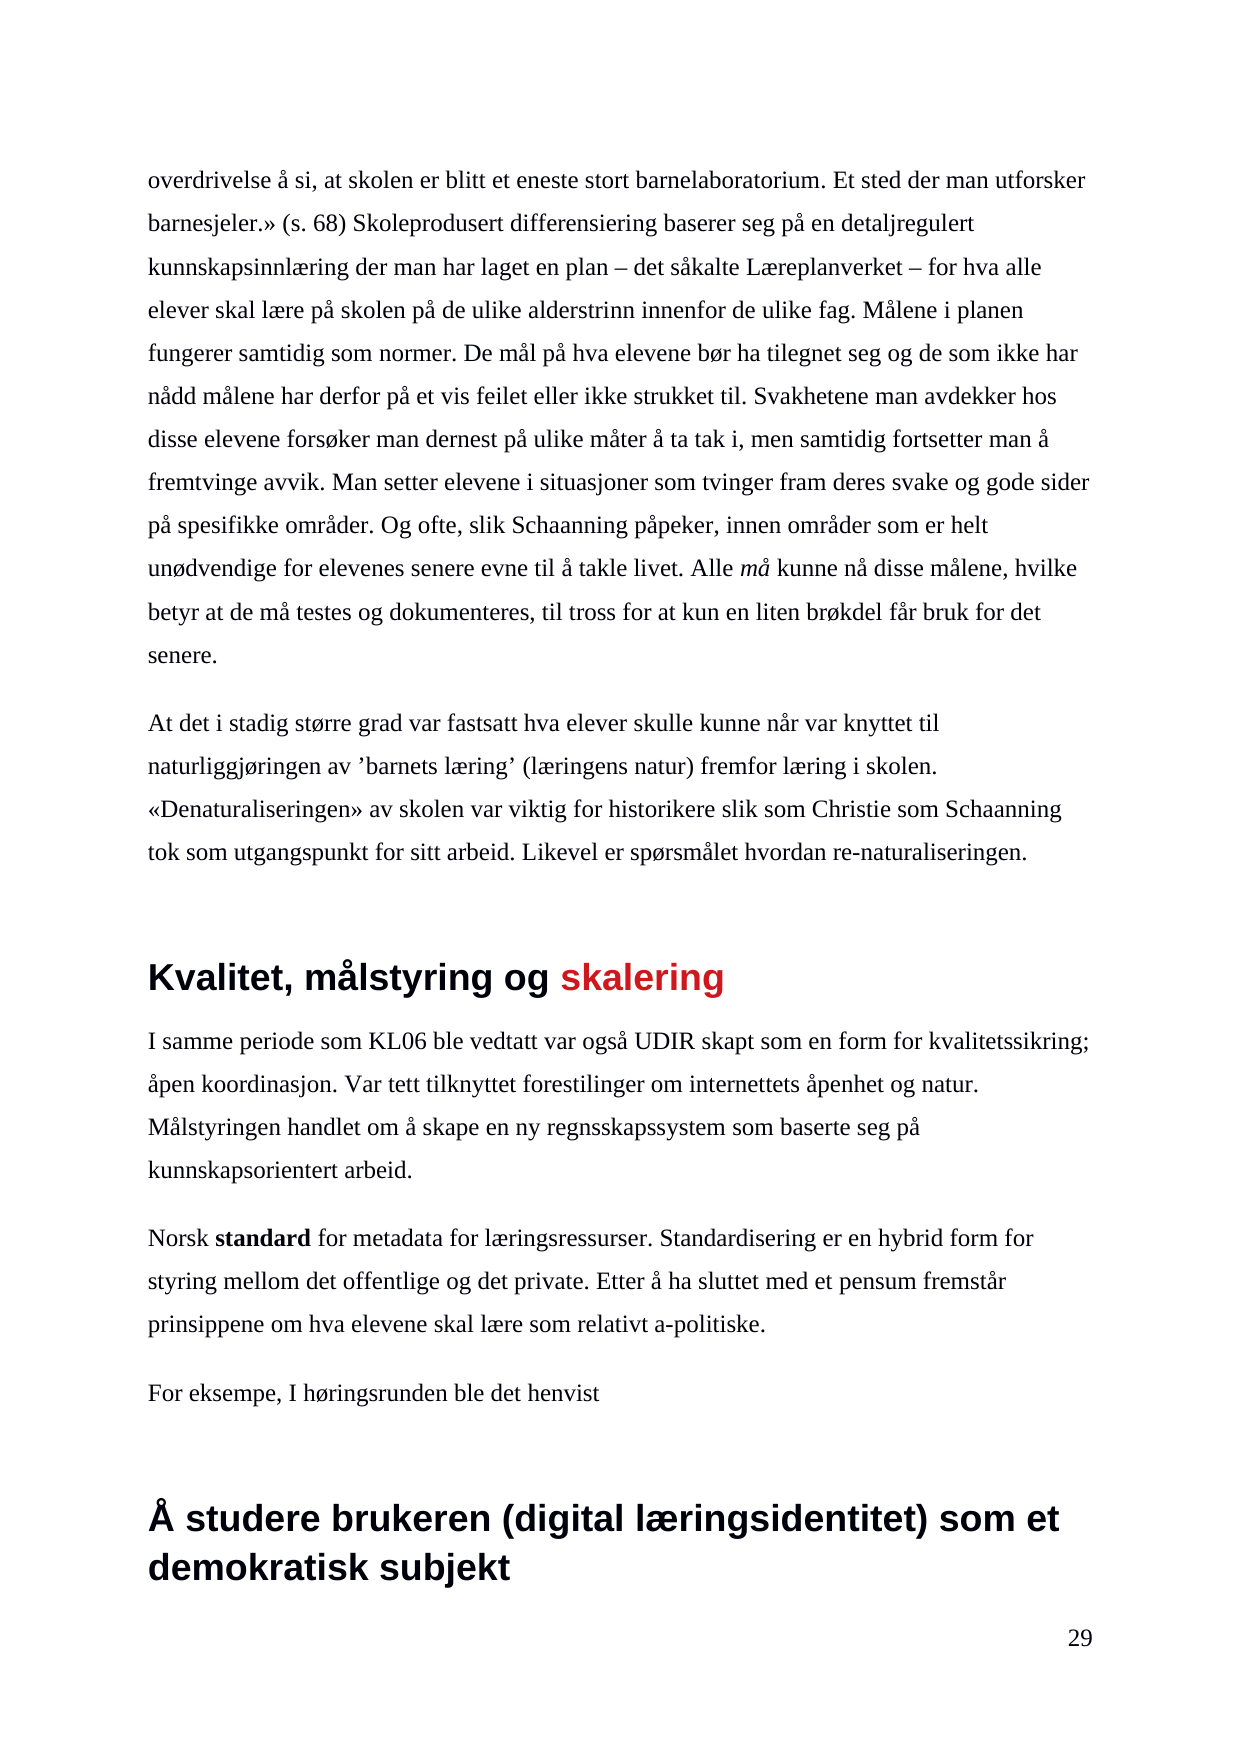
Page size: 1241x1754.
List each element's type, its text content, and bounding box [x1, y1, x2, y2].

text Norsk standard for metadata for læringsressurser. Standardisering er en hybrid form for styring mellom det offentlige og det private. Etter å ha sluttet med et pensum fremstår prinsippene om hva elevene skal lære som relativt a-politiske. [148, 1223, 1092, 1338]
text I samme periode som KL06 ble vedtatt var også UDIR skapt som en form for kvalitetssikring; åpen koordinasjon. Var tett tilknyttet forestilinger om internettets åpenhet og natur. Målstyringen handlet om å skape en ny regnsskapssystem som baserte seg på kunnskapsorientert arbeid. [148, 1026, 1092, 1184]
text At det i stadig større grad var fastsatt hva elever skulle kunne når var knyttet til naturliggjøringen av ’barnets læring’ (læringens natur) fremfor læring i skolen. «Denaturaliseringen» av skolen var viktig for historikere slik som Christie som Schaanning tok som utgangspunkt for sitt arbeid. Likevel er spørsmålet hvordan re-naturaliseringen. [148, 708, 1092, 866]
text overdrivelse å si, at skolen er blitt et eneste stort barnelaboratorium. Et sted der man utforsker barnesjeler.» (s. 68) Skoleprodusert differensiering baserer seg på en detaljregulert kunnskapsinnlæring der man har laget en plan – det såkalte Læreplanverket – for hva alle elever skal lære på skolen på de ulike alderstrinn innenfor de ulike fag. Målene i planen fungerer samtidig som normer. De mål på hva elevene bør ha tilegnet seg og de som ikke har nådd målene har derfor på et vis feilet eller ikke strukket til. Svakhetene man avdekker hos disse elevene forsøker man dernest på ulike måter å ta tak i, men samtidig fortsetter man å fremtvinge avvik. Man setter elevene i situasjoner som tvinger fram deres svake og gode sider på spesifikke områder. Og ofte, slik Schaanning påpeker, innen områder som er helt unødvendige for elevenes senere evne til å takle livet. Alle må kunne nå disse målene, hvilke betyr at de må testes og dokumenteres, til tross for at kun en liten brøkdel får bruk for det senere. [148, 165, 1092, 668]
text For eksempe, I høringsrunden ble det henvist [148, 1378, 1092, 1406]
subtitle Kvalitet, målstyring og skalering [148, 955, 1092, 998]
subtitle Å studere brukeren (digital læringsidentitet) som et demokratisk subjekt [148, 1496, 1092, 1588]
